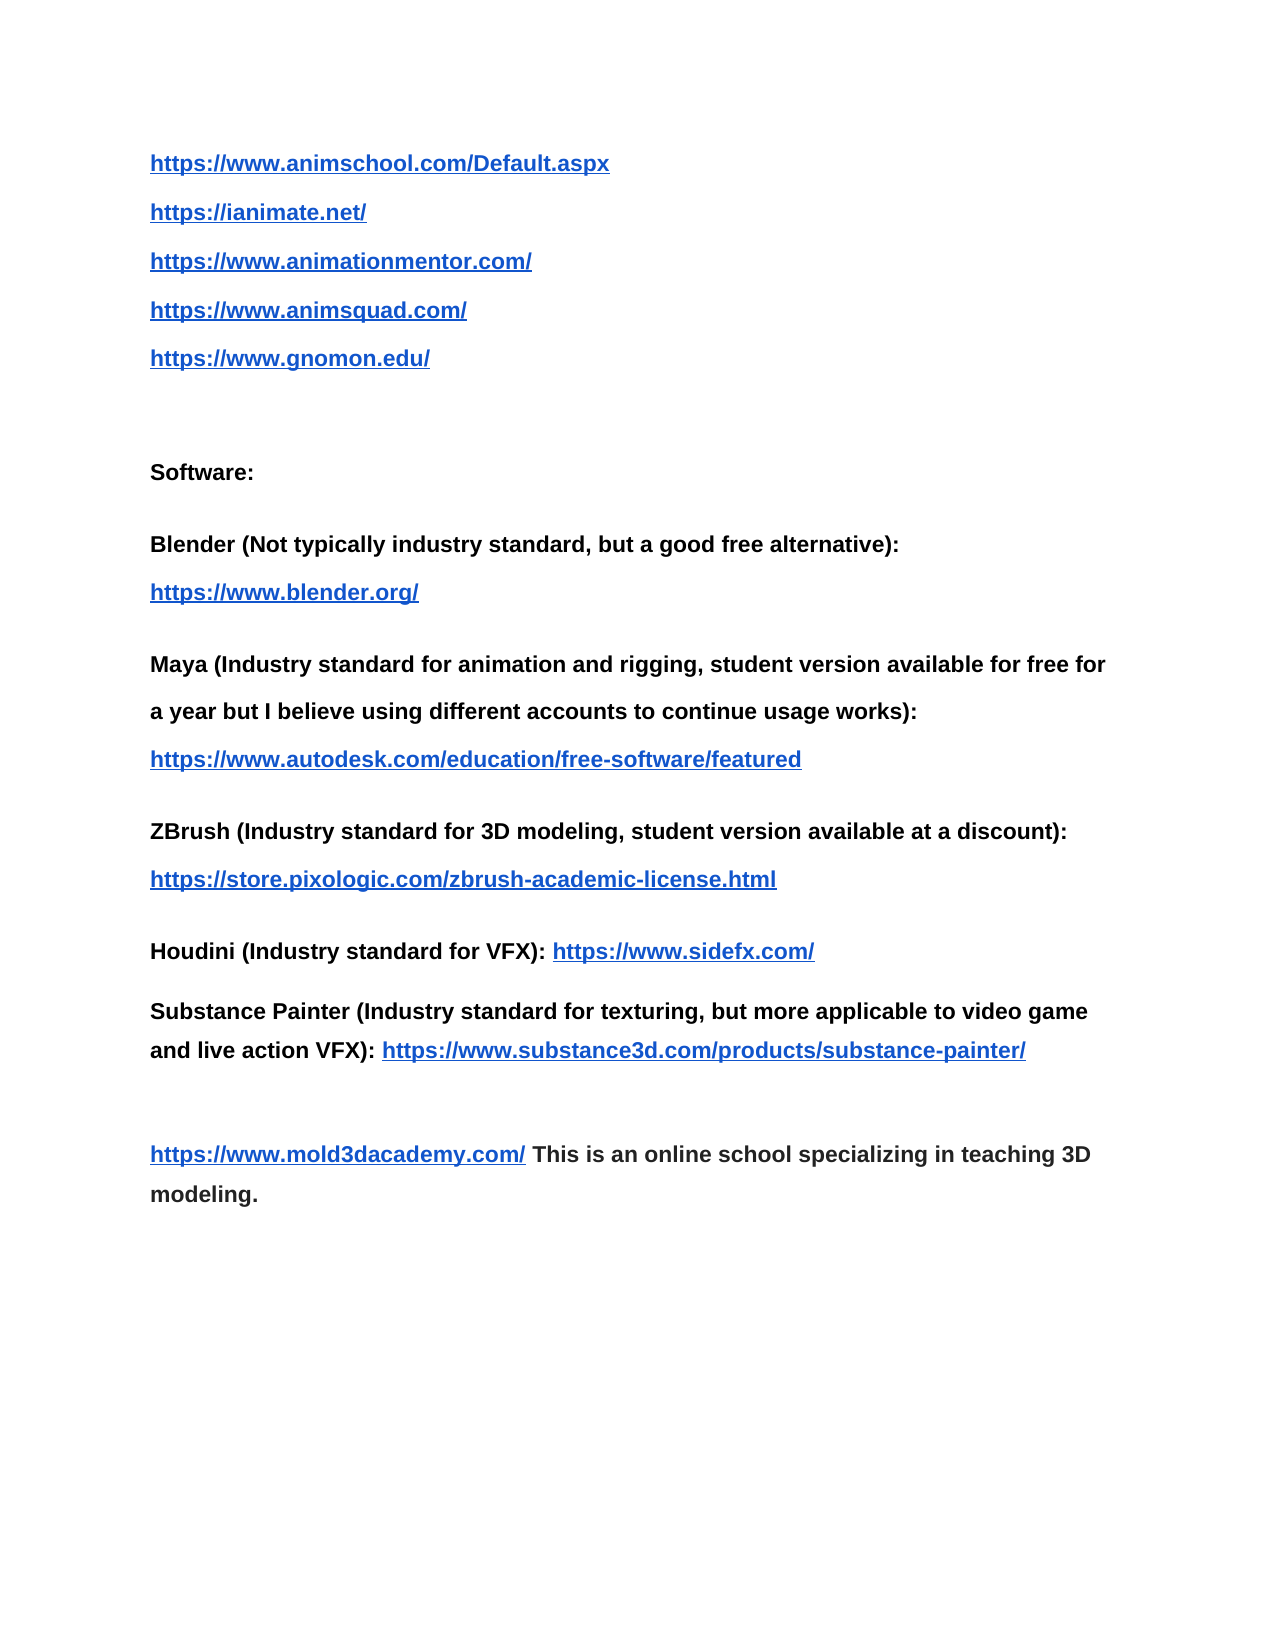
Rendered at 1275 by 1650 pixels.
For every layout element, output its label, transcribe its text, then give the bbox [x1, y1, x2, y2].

text https://www.animationmentor.com/ [150, 248, 1125, 274]
text Houdini (Industry standard for VFX): https://www.sidefx.com/ [150, 938, 1125, 964]
text https://www.mold3dacademy.com/ This is an online school specializing in teaching 3D modeling. [150, 1141, 1125, 1207]
table_header [1053, 1220, 1062, 1275]
text Maya (Industry standard for animation and rigging, student version available for free for a year but I believe using different accounts to continue usage works): https://www.autodesk.com/education/free-software/featured [150, 651, 1125, 772]
text Software: [150, 459, 1125, 485]
picture [1072, 1230, 1104, 1262]
table_header [873, 1220, 1052, 1275]
text Blender (Not typically industry standard, but a good free alternative): https://www.blender.org/ [150, 531, 1125, 605]
text https://ianimate.net/ [150, 199, 1125, 225]
text https://www.animsquad.com/ [150, 297, 1125, 323]
table_header [1062, 1220, 1125, 1330]
text Substance Painter (Industry standard for texturing, but more applicable to video game and live action VFX): https://www.substance3d.com/products/substance-painter/ [150, 998, 1125, 1064]
table_header [150, 1220, 873, 1275]
text ZBrush (Industry standard for 3D modeling, student version available at a discount): https://store.pixologic.com/zbrush-academic-license.html [150, 818, 1125, 892]
table_cell [150, 1275, 1062, 1330]
picture [1072, 1265, 1104, 1297]
text https://www.gnomon.edu/ [150, 345, 1125, 372]
text https://www.animschool.com/Default.aspx [150, 150, 1125, 176]
